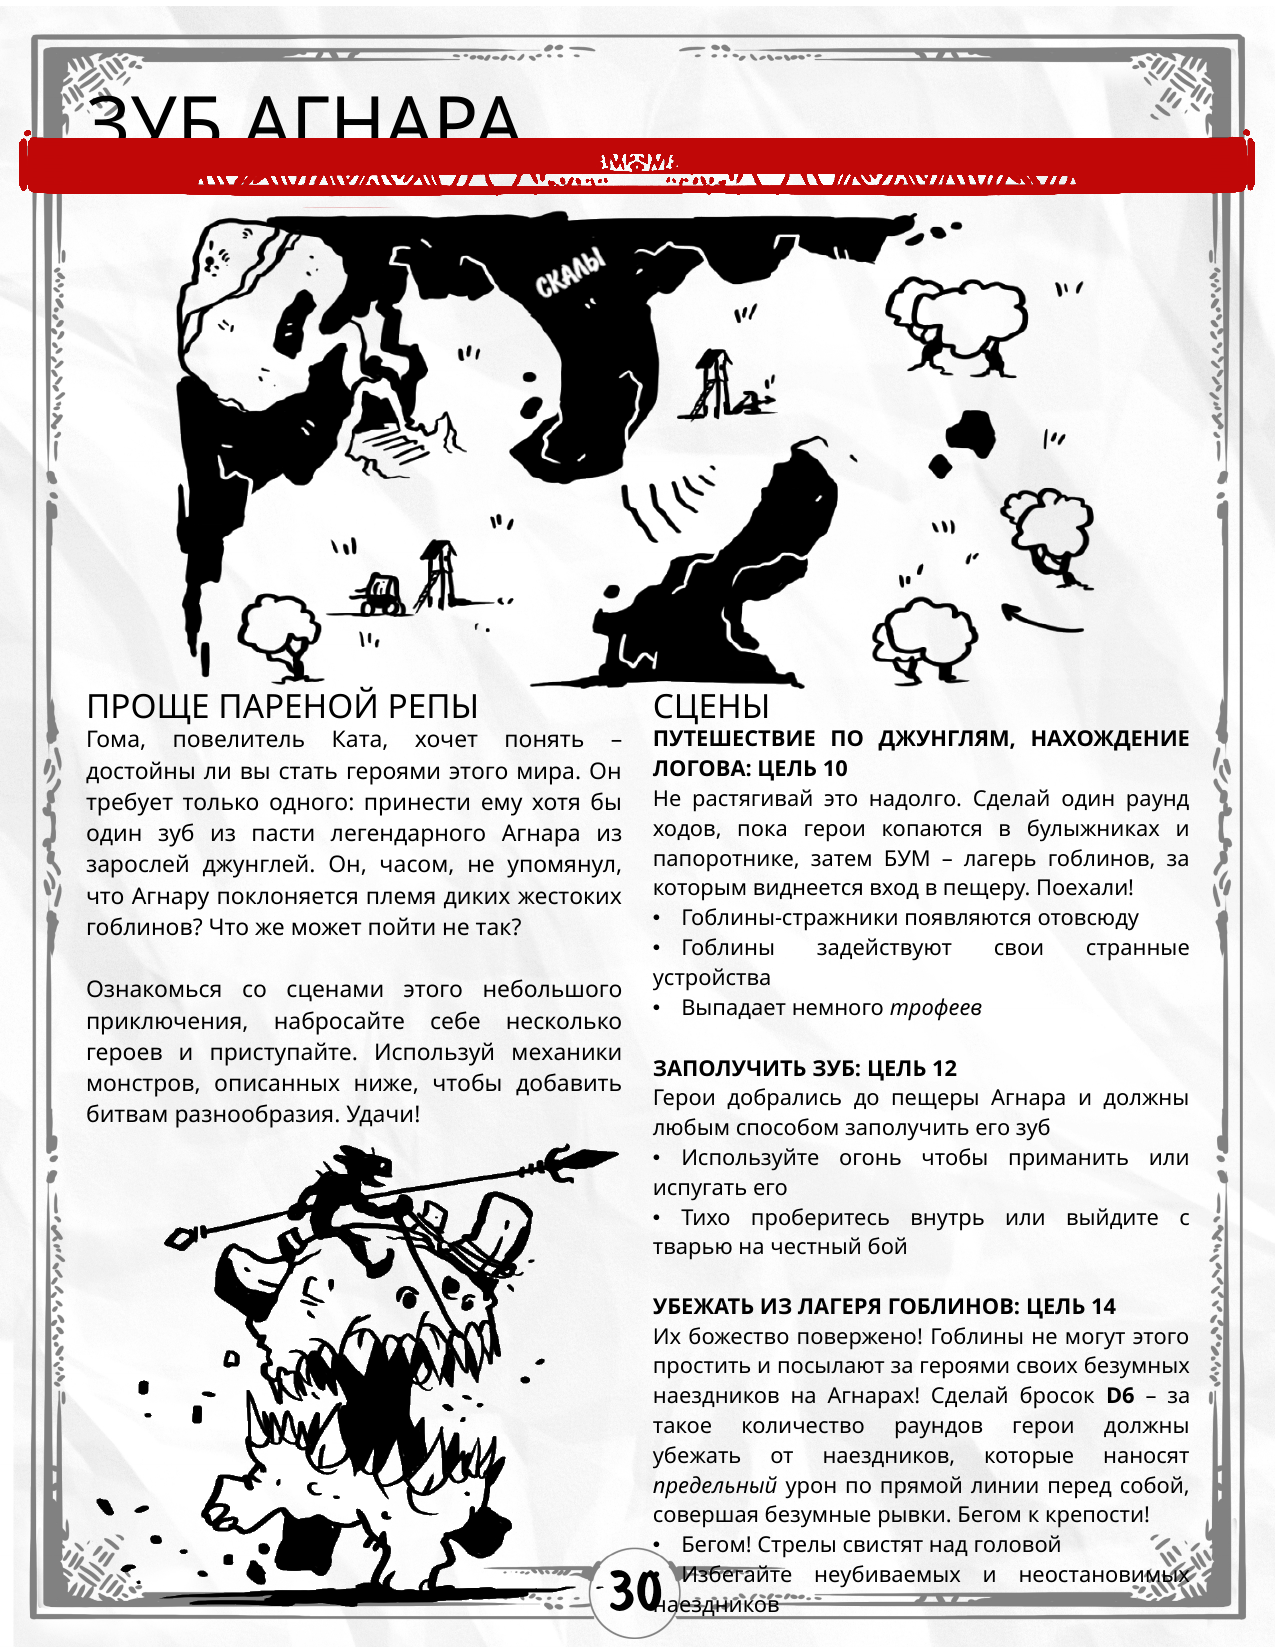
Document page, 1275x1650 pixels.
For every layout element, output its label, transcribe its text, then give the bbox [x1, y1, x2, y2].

table_header СЦЕНЫ ПУТЕШЕСТВИЕ ПО ДЖУНГЛЯМ, НАХОЖДЕНИЕ ЛОГОВА: ЦЕЛЬ 10 Не растягивай это надолго. Сделай один раунд ходов, пока герои копаются в булыжниках и папоротнике, затем БУМ – лагерь гоблинов, за которым виднеется вход в пещеру. Поехали! Гоблины-стражники появляются отовсюду Гоблины задействуют свои странные устройства Выпадает немного трофеев ЗАПОЛУЧИТЬ ЗУБ: ЦЕЛЬ 12 Герои добрались до пещеры Агнара и должны любым способом заполучить его зуб Используйте огонь чтобы приманить или испугать его Тихо проберитесь внутрь или выйдите с тварью на честный бой УБЕЖАТЬ ИЗ ЛАГЕРЯ ГОБЛИНОВ: ЦЕЛЬ 14 Их божество повержено! Гоблины не могут этого простить и посылают за героями своих безумных наездников на Агнарах! Сделай бросок D6 – за такое количество раундов герои должны убежать от наездников, которые наносят предельный урон по прямой линии перед собой, совершая безумные рывки. Бегом к крепости! Бегом! Стрелы свистят над головой Избегайте неубиваемых и неостановимых наездников [638, 691, 1205, 1624]
table_header ПРОЩЕ ПАРЕНОЙ РЕПЫ Гома, повелитель Ката, хочет понять – достойны ли вы стать героями этого мира. Он требует только одного: принести ему хотя бы один зуб из пасти легендарного Агнара из зарослей джунглей. Он, часом, не упомянул, что Агнару поклоняется племя диких жестоких гоблинов? Что же может пойти не так? Ознакомься со сценами этого небольшого приключения, набросайте себе несколько героев и приступайте. Используй механики монстров, описанных ниже, чтобы добавить битвам разнообразия. Удачи! [80, 691, 638, 1624]
picture [0, 6, 1275, 1647]
